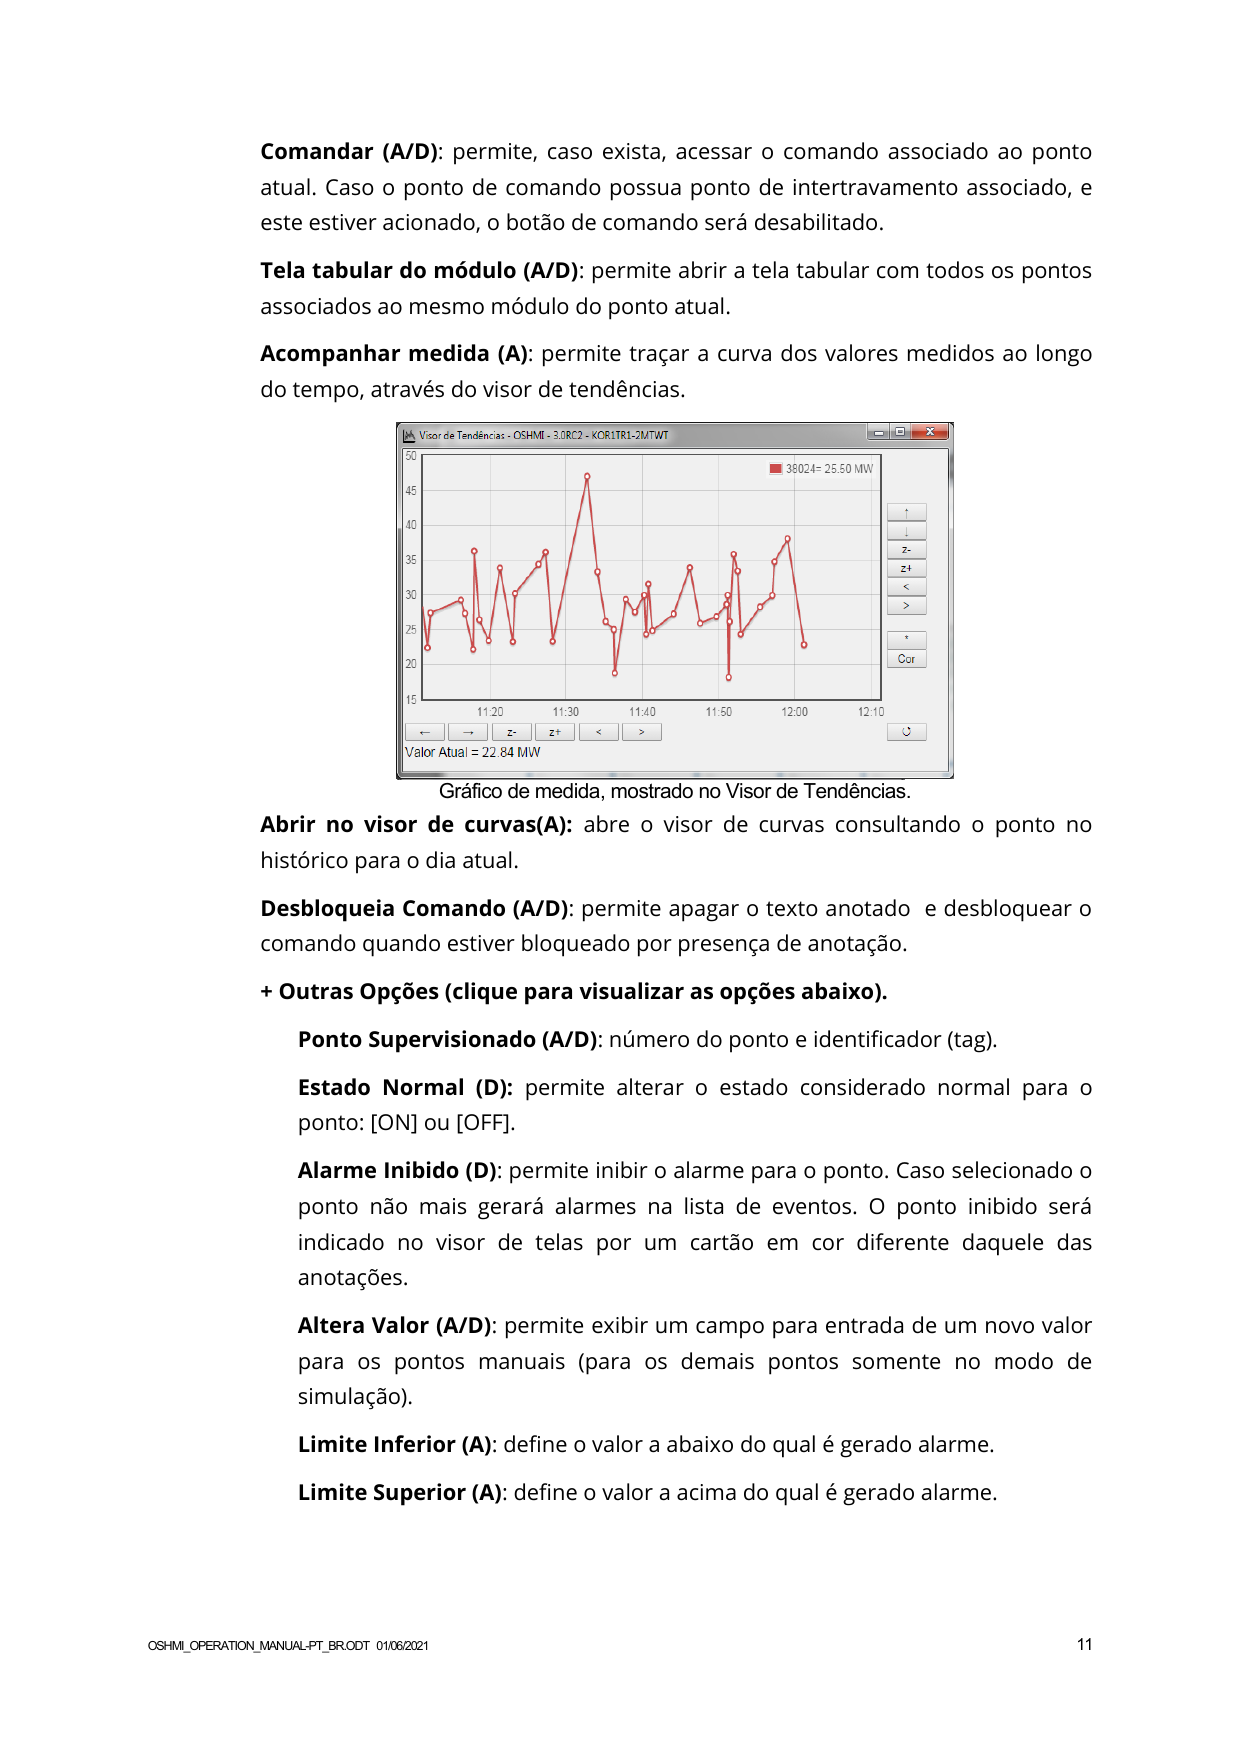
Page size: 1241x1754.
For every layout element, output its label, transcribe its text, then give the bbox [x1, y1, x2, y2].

text Acompanhar medida (A): permite traçar a curva dos valores medidos ao longo do tempo, através do visor de tendências. [260, 338, 1093, 404]
text Desbloqueia Comando (A/D): permite apagar o texto anotado e desbloquear o comando quando estiver bloqueado por presença de anotação. [260, 893, 1093, 958]
text Estado Normal (D): permite alterar o estado considerado normal para o ponto: [ON] ou [OFF]. [298, 1072, 1093, 1137]
text Tela tabular do módulo (A/D): permite abrir a tela tabular com todos os pontos associados ao mesmo módulo do ponto atual. [260, 255, 1093, 321]
text Comandar (A/D): permite, caso exista, acessar o comando associado ao ponto atual. Caso o ponto de comando possua ponto de intertravamento associado, e este estiver acionado, o botão de comando será desabilitado. [260, 136, 1093, 237]
text Ponto Supervisionado (A/D): número do ponto e identificador (tag). [298, 1024, 1093, 1054]
text [396, 413, 954, 422]
text Limite Superior (A): define o valor a acima do qual é gerado alarme. [298, 1477, 1093, 1507]
text Altera Valor (A/D): permite exibir um campo para entrada de um novo valor para os pontos manuais (para os demais pontos somente no modo de simulação). [298, 1310, 1093, 1411]
text Limite Inferior (A): define o valor a abaixo do qual é gerado alarme. [298, 1429, 1093, 1459]
text + Outras Opções (clique para visualizar as opções abaixo). [260, 976, 1093, 1006]
text Gráfico de medida, mostrado no Visor de Tendências. [396, 780, 954, 803]
text Abrir no visor de curvas(A): abre o visor de curvas consultando o ponto no histórico para o dia atual. [260, 422, 1093, 875]
text Alarme Inibido (D): permite inibir o alarme para o ponto. Caso selecionado o ponto não mais gerará alarmes na lista de eventos. O ponto inibido será indicado no visor de telas por um cartão em cor diferente daquele das anotações. [298, 1155, 1093, 1292]
picture [396, 422, 954, 780]
